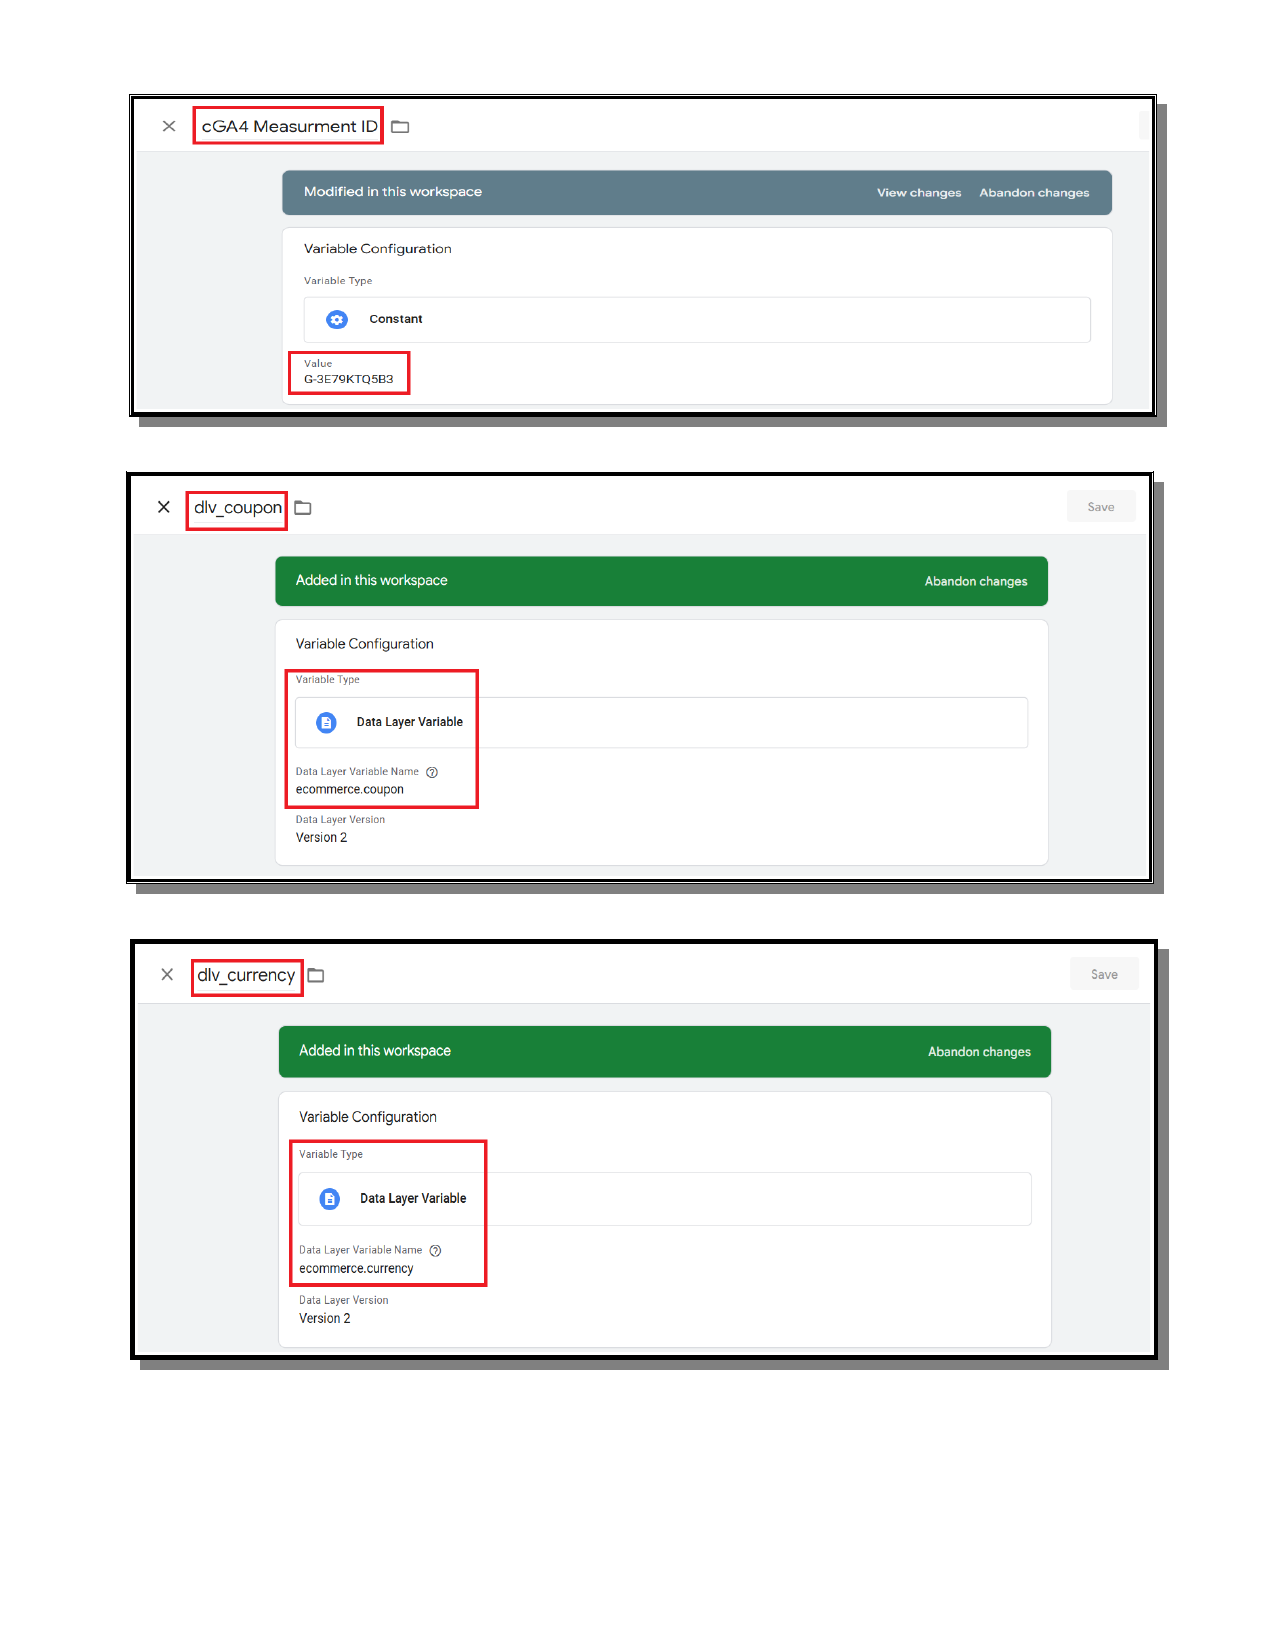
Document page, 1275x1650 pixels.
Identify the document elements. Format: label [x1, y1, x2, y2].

picture [133, 479, 1147, 876]
picture [137, 946, 1151, 1352]
